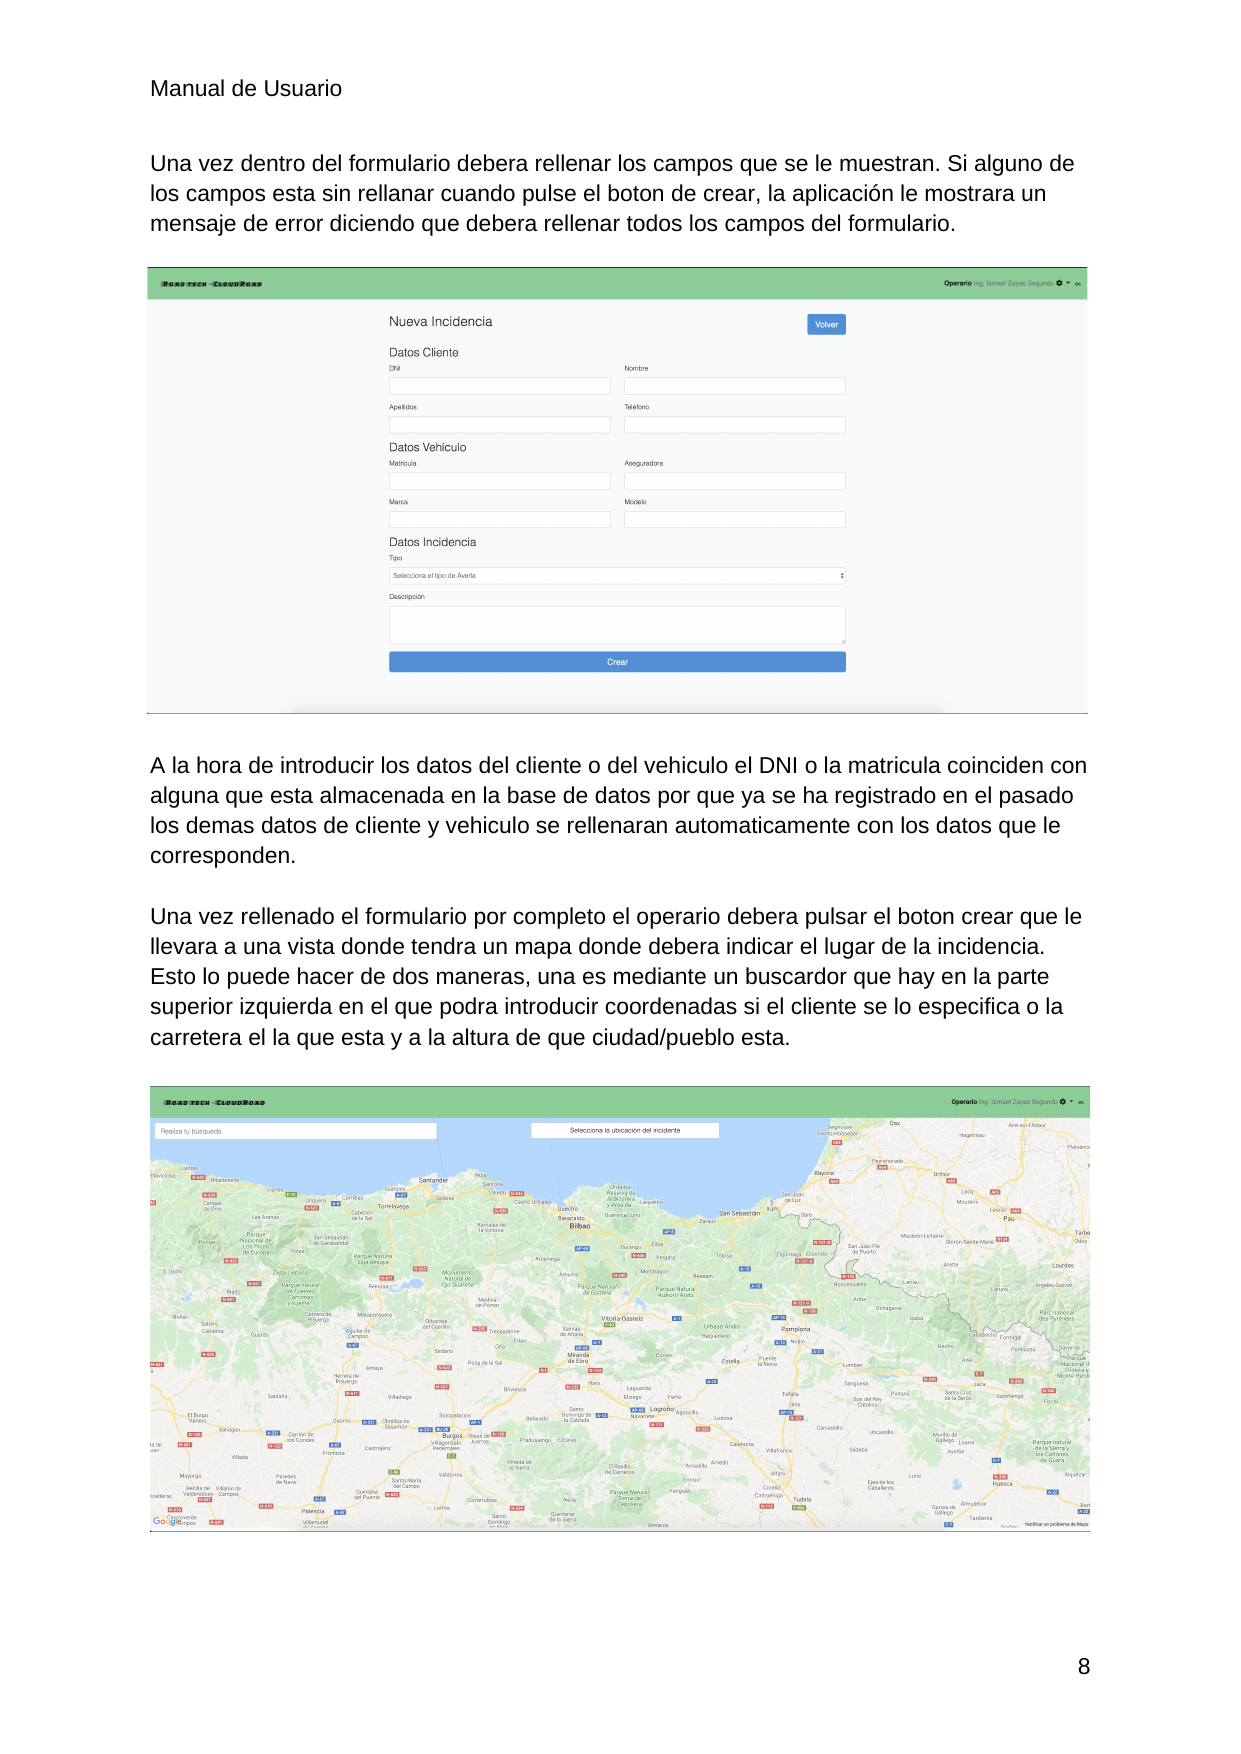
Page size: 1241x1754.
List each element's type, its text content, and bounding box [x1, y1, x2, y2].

picture [150, 1086, 1091, 1532]
text A la hora de introducir los datos del cliente o del vehiculo el DNI o la matricula coinciden con alguna que esta almacenada en la base de datos por que ya se ha registrado en el pasado los demas datos de cliente y vehiculo se rellenaran automaticamente con los datos que le corresponden. [150, 752, 1090, 868]
picture [147, 267, 1088, 714]
text Una vez rellenado el formulario por completo el operario debera pulsar el boton crear que le llevara a una vista donde tendra un mapa donde debera indicar el lugar de la incidencia. Esto lo puede hacer de dos maneras, una es mediante un buscardor que hay en la parte superior izquierda en el que podra introducir coordenadas si el cliente se lo especifica o la carretera el la que esta y a la altura de que ciudad/pueblo esta. [150, 903, 1090, 1050]
text Una vez dentro del formulario debera rellenar los campos que se le muestran. Si alguno de los campos esta sin rellanar cuando pulse el boton de crear, la aplicación le mostrara un mensaje de error diciendo que debera rellenar todos los campos del formulario. [150, 150, 1090, 237]
